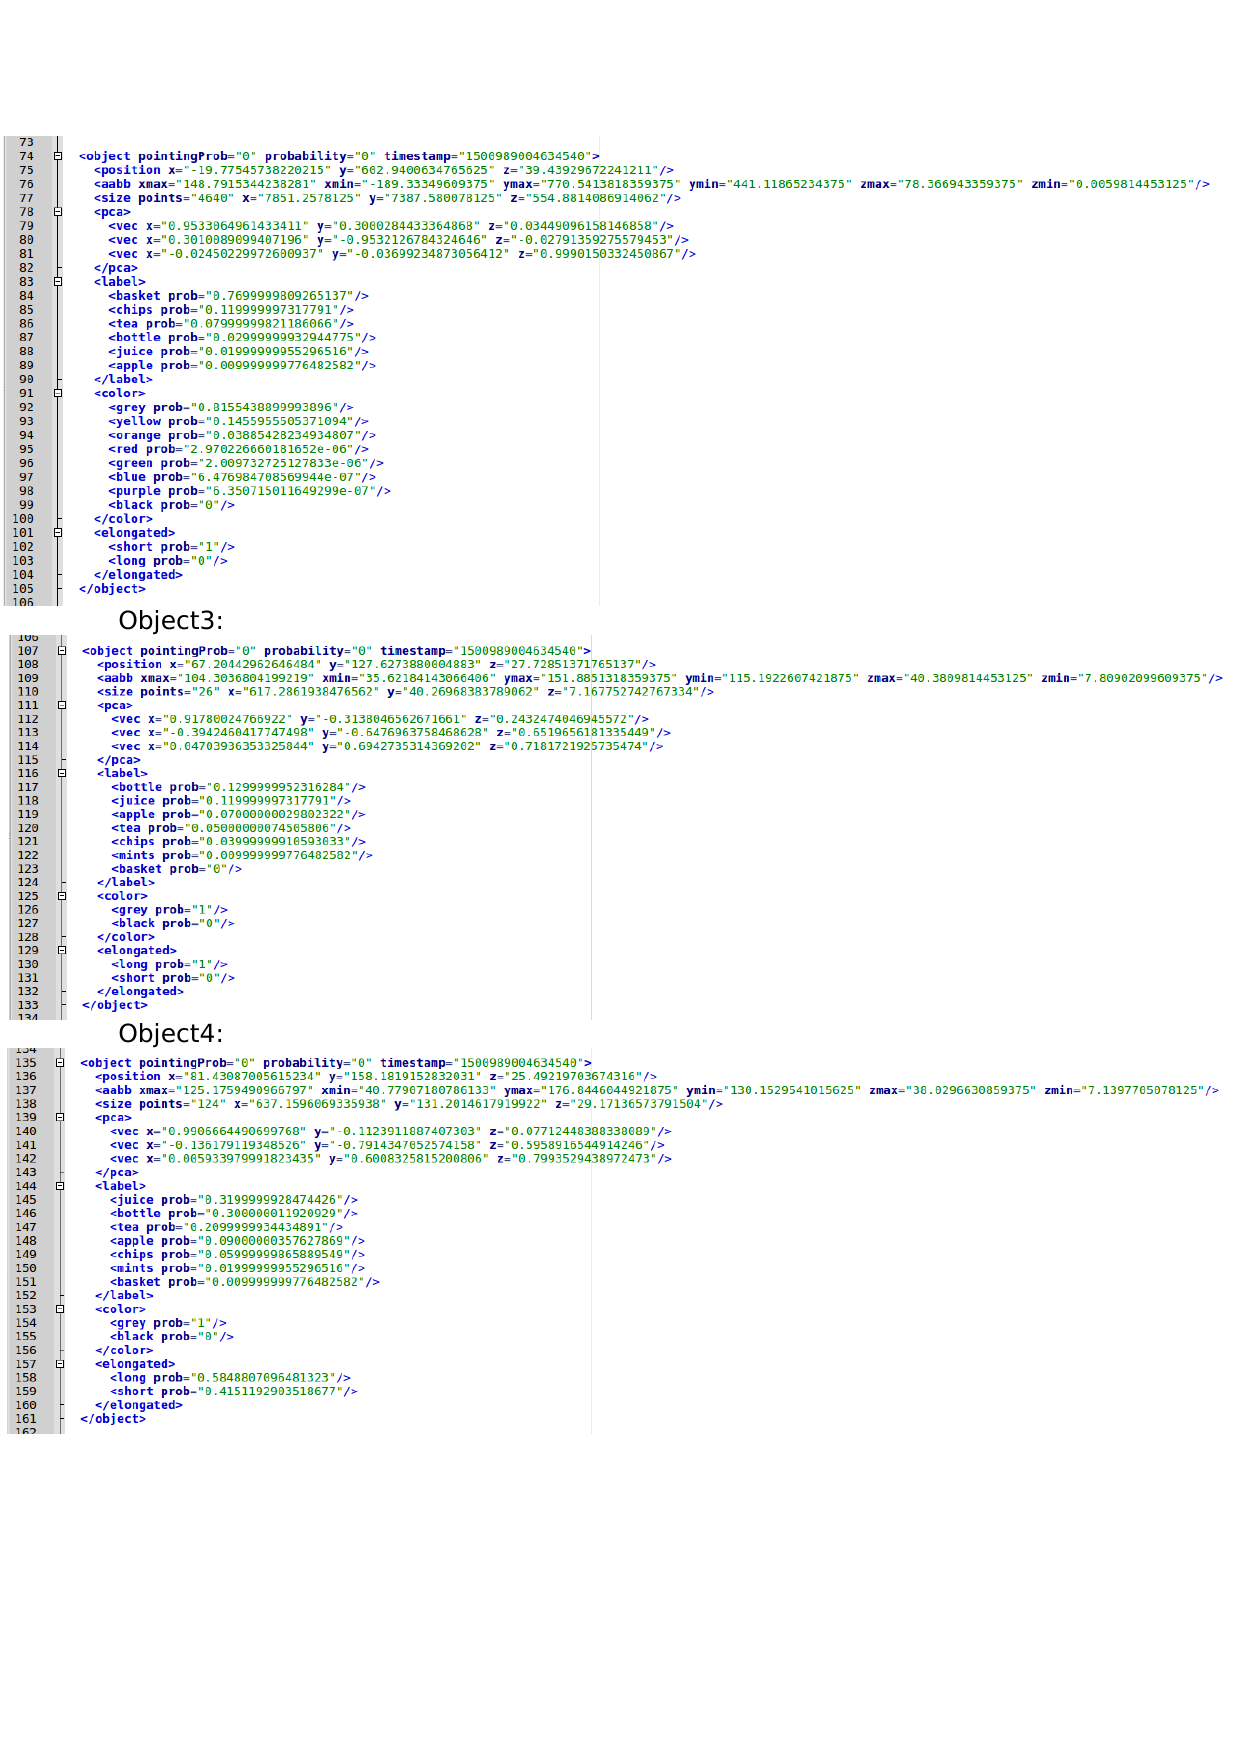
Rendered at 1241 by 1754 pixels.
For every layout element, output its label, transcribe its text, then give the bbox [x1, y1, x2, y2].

text Object3: [118, 118, 1122, 635]
picture [9, 635, 154, 1020]
text Object4: [118, 635, 1122, 1048]
picture [7, 1048, 152, 1434]
picture [3, 136, 146, 606]
